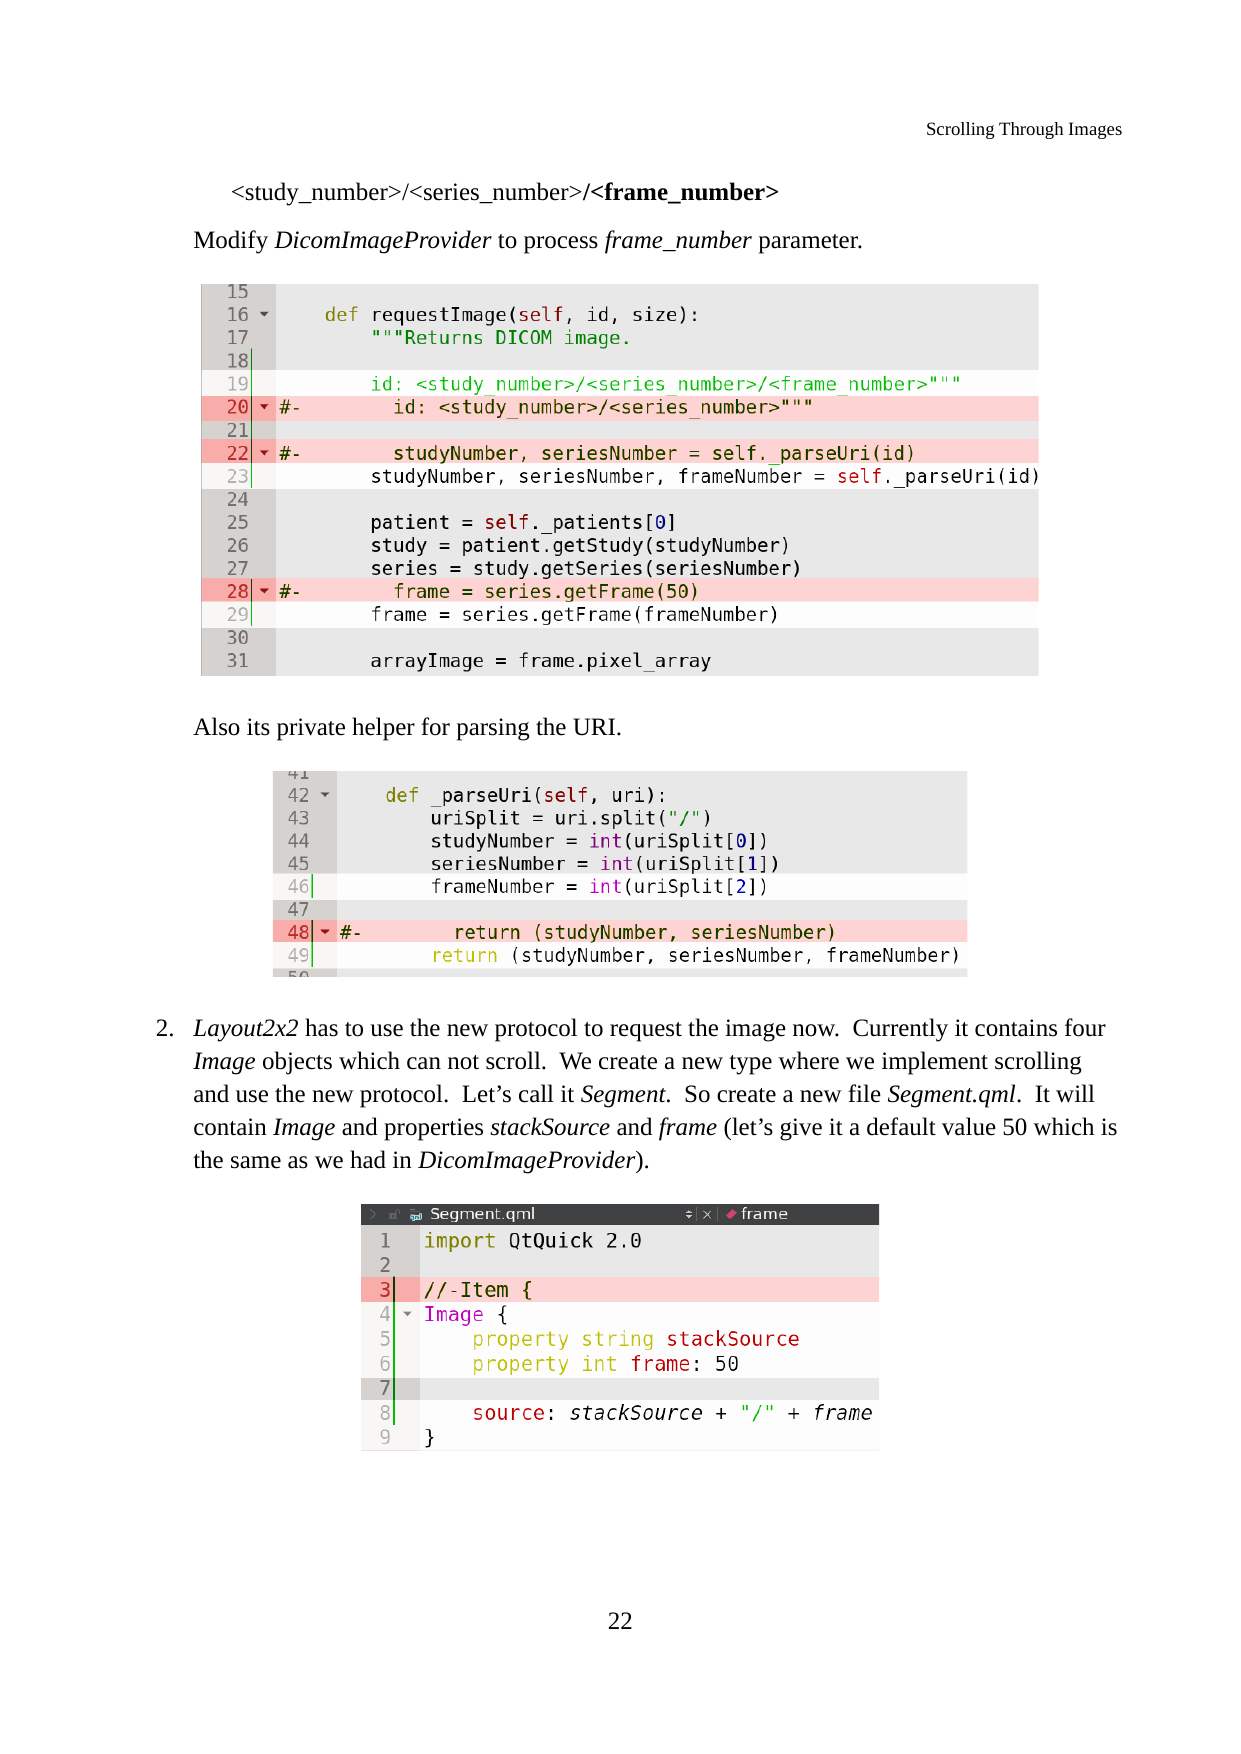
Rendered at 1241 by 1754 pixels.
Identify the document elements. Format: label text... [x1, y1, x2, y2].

list Layout2x2 has to use the new protocol to request the image now. Currently it contains four Image objects which can not scroll. We create a new type where we implement scrolling and use the new protocol. Let’s call it Segment. So create a new file Segment.qml. It will contain Image and properties stackSource and frame (let’s give it a default value 50 which is the same as we had in DicomImageProvider). [156, 1013, 1122, 1174]
picture [272, 771, 968, 977]
list Modify DicomImageProvider to process frame_number parameter. [156, 225, 1122, 253]
list <study_number>/<series_number>/<frame_number> [193, 177, 1122, 206]
picture [201, 284, 1039, 676]
list Also its private helper for parsing the URI. [156, 712, 1122, 741]
picture [361, 1204, 880, 1451]
